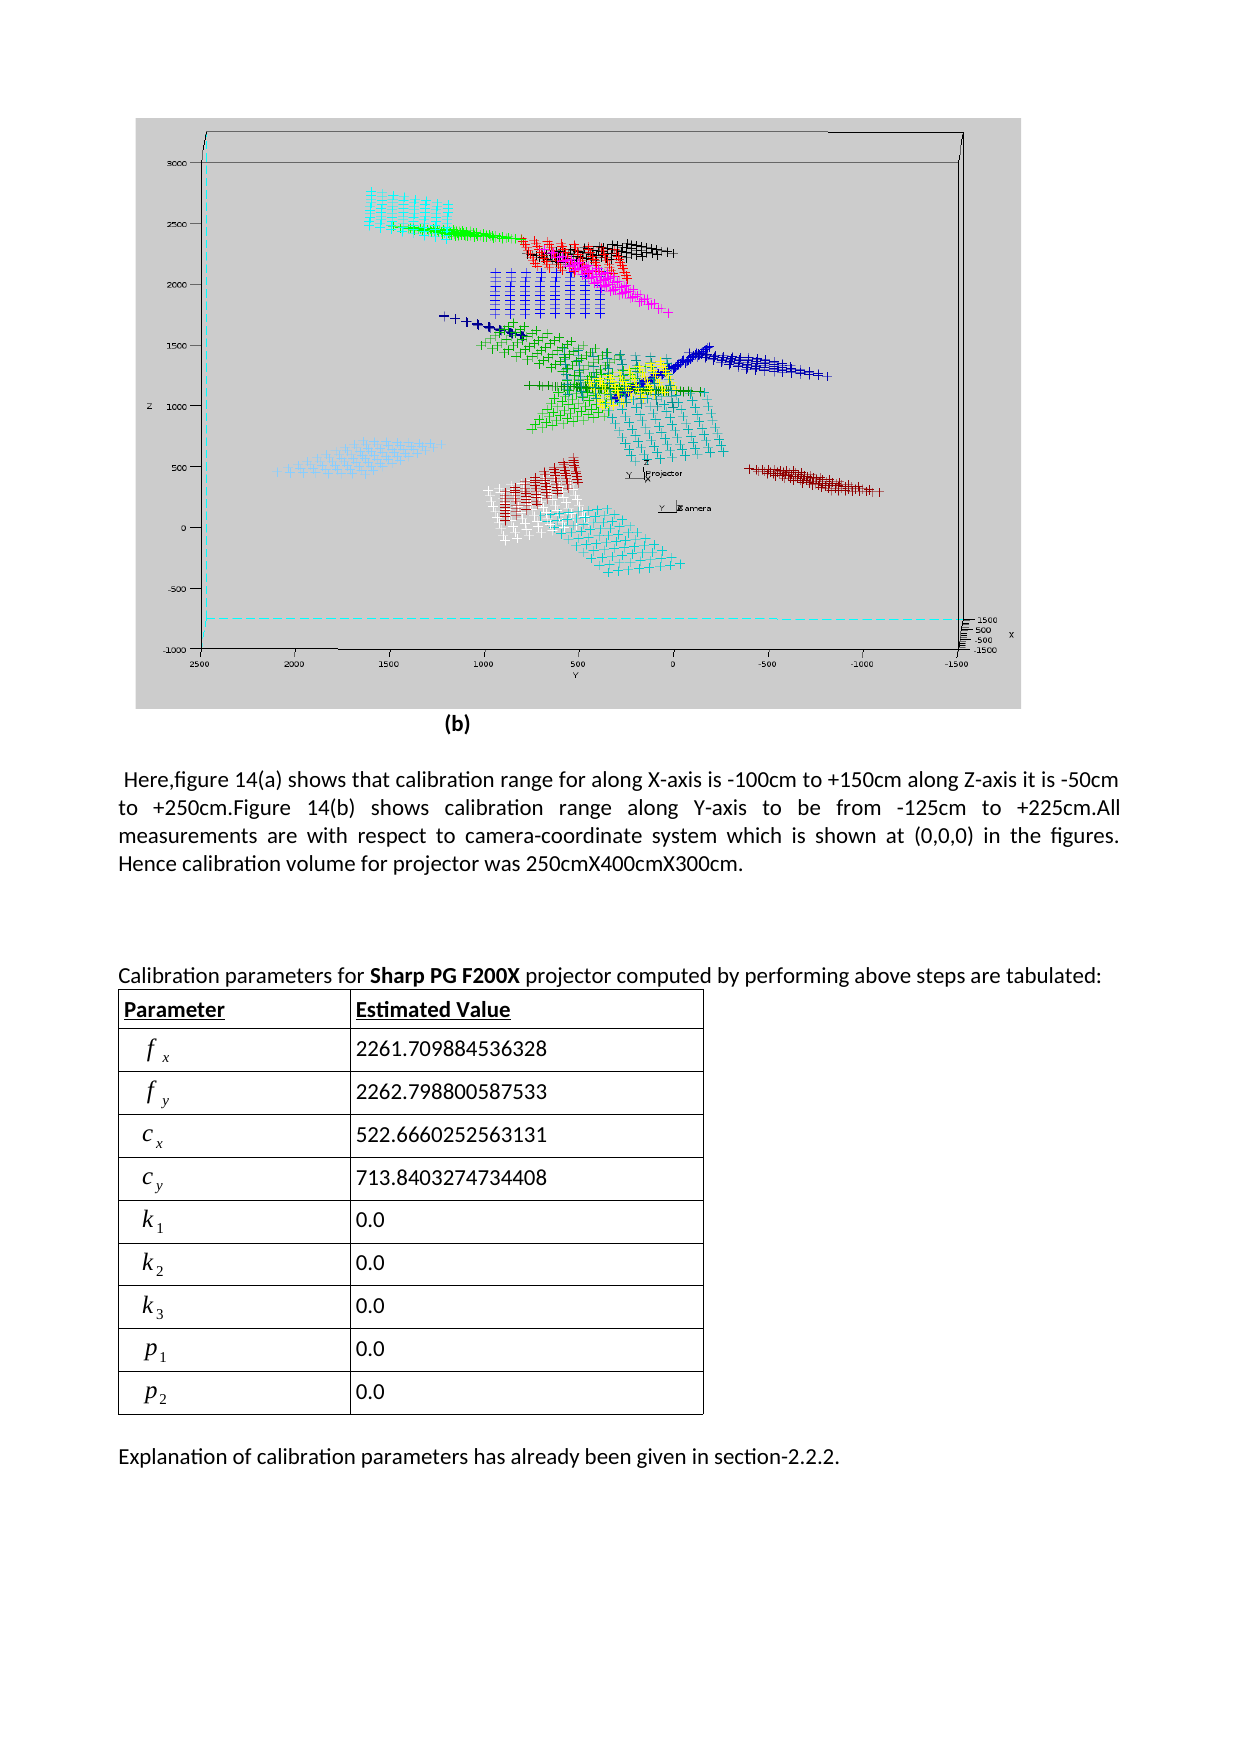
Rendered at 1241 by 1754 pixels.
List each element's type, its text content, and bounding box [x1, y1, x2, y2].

text (b) [118, 118, 1122, 737]
table_cell [119, 1372, 350, 1414]
text Here,figure 14(a) shows that calibration range for along X-axis is -100cm to +150cm along Z-axis it is -50cm to +250cm.Figure 14(b) shows calibration range along Y-axis to be from -125cm to +225cm.All measurements are with respect to camera-coordinate system which is shown at (0,0,0) in the figures. Hence calibration volume for projector was 250cmX400cmX300cm. [118, 765, 1122, 877]
table_cell [119, 1244, 350, 1285]
table_cell 0.0 [351, 1372, 703, 1414]
table_cell [119, 1329, 350, 1371]
table_cell 522.6660252563131 [351, 1115, 703, 1157]
table_header Estimated Value [351, 990, 703, 1028]
table_cell [119, 1286, 350, 1328]
table_cell 713.8403274734408 [351, 1158, 703, 1200]
table_cell 0.0 [351, 1286, 703, 1328]
table_cell [119, 1072, 350, 1114]
table_header Parameter [119, 990, 350, 1028]
picture [135, 118, 1022, 709]
table_cell [119, 1201, 350, 1243]
table_cell 0.0 [351, 1329, 703, 1371]
table_cell [119, 1115, 350, 1157]
text Calibration parameters for Sharp PG F200X projector computed by performing above steps are tabulated: [118, 961, 1122, 989]
text Explanation of calibration parameters has already been given in section-2.2.2. [118, 1442, 1122, 1470]
table_cell 2262.798800587533 [351, 1072, 703, 1114]
table_cell 0.0 [351, 1244, 703, 1285]
table_cell 0.0 [351, 1201, 703, 1243]
table_cell [119, 1158, 350, 1200]
table_cell [119, 1029, 350, 1071]
table_cell 2261.709884536328 [351, 1029, 703, 1071]
